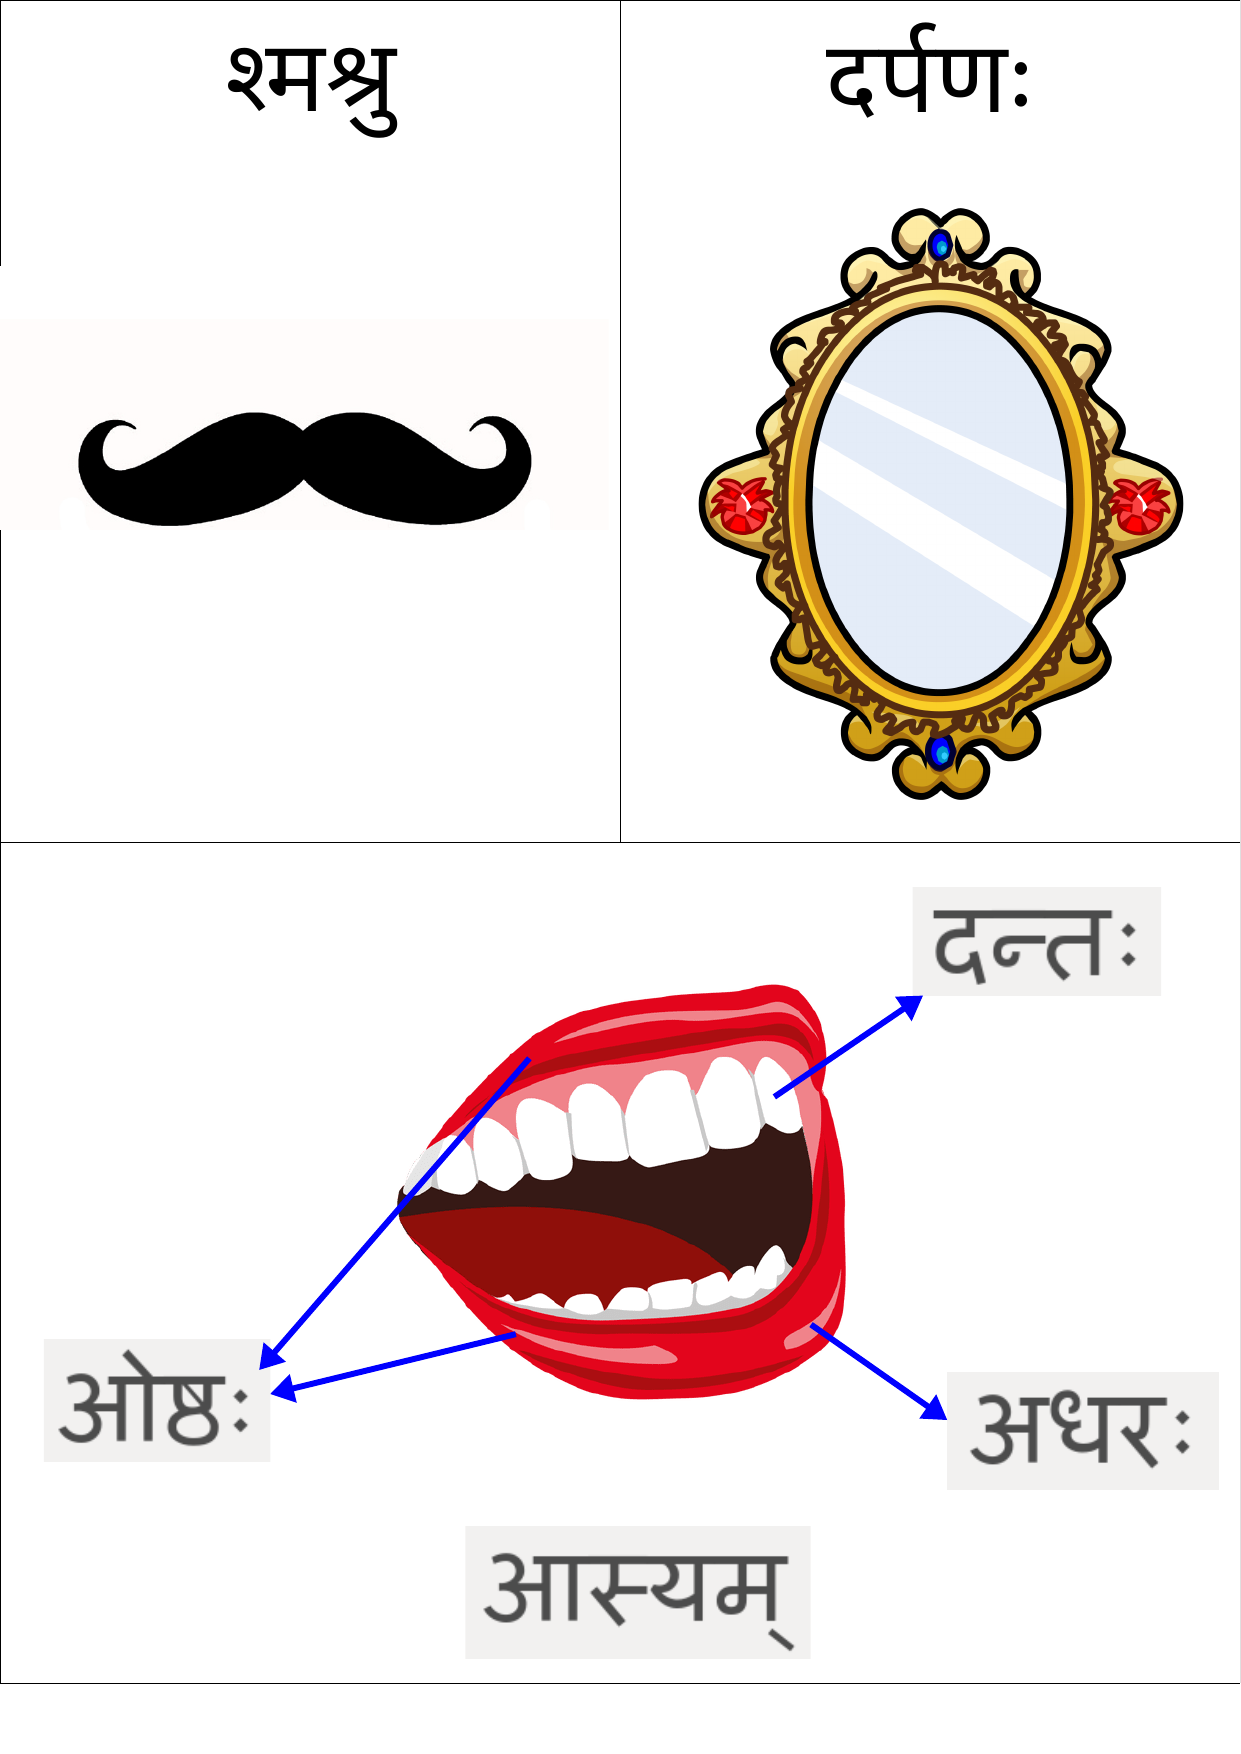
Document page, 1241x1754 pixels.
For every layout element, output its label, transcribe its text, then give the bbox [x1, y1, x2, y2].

picture [465, 1526, 811, 1659]
table_header श्मश्रु [1, 1, 620, 842]
picture [376, 947, 866, 1436]
picture [947, 1372, 1219, 1490]
picture [912, 887, 1162, 996]
table_cell [1, 843, 1240, 1683]
picture [43, 1339, 271, 1462]
picture [0, 266, 609, 530]
table_header दर्पणः [621, 1, 1240, 842]
picture [698, 208, 1184, 800]
